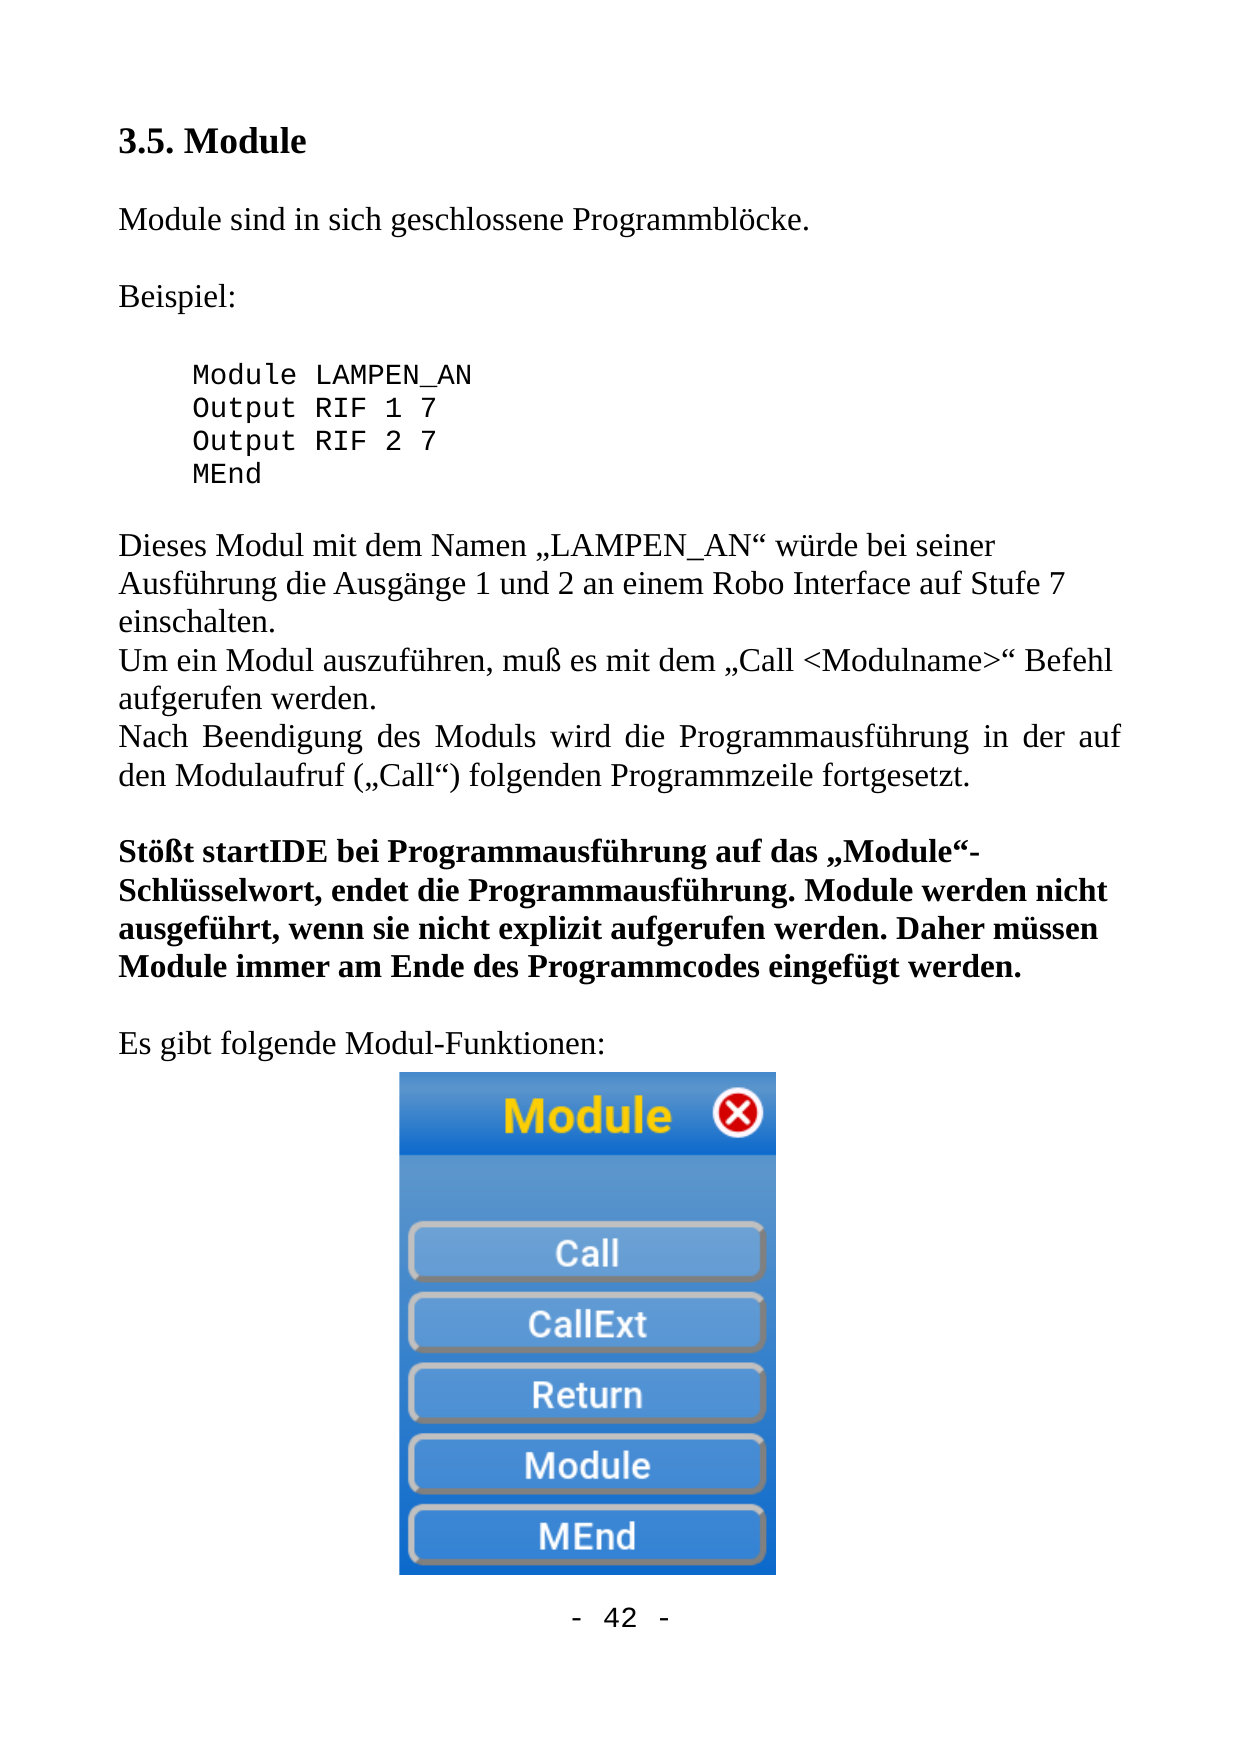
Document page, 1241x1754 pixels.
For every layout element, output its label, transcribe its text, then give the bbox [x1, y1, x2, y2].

text Dieses Modul mit dem Namen „LAMPEN_AN“ würde bei seiner Ausführung die Ausgänge 1 und 2 an einem Robo Interface auf Stufe 7 einschalten. [118, 525, 1122, 640]
text Beispiel: [118, 276, 1122, 314]
text Module sind in sich geschlossene Programmblöcke. [118, 199, 1122, 238]
text MEnd [118, 459, 1122, 492]
text Nach Beendigung des Moduls wird die Programmausführung in der auf den Modulaufruf („Call“) folgenden Programmzeile fortgesetzt. [118, 717, 1122, 793]
text Module LAMPEN_AN [118, 353, 1122, 393]
text Output RIF 2 7 [118, 426, 1122, 459]
text Um ein Modul auszuführen, muß es mit dem „Call <Modulname>“ Befehl aufgerufen werden. [118, 640, 1122, 717]
text 3.5. Module [118, 118, 1122, 161]
text Stößt startIDE bei Programmausführung auf das „Module“-Schlüsselwort, endet die Programmausführung. Module werden nicht ausgeführt, wenn sie nicht explizit aufgerufen werden. Daher müssen Module immer am Ende des Programmcodes eingefügt werden. [118, 832, 1122, 985]
text Es gibt folgende Modul-Funktionen: [118, 1023, 1122, 1062]
picture [399, 1072, 776, 1575]
text Output RIF 1 7 [118, 393, 1122, 426]
